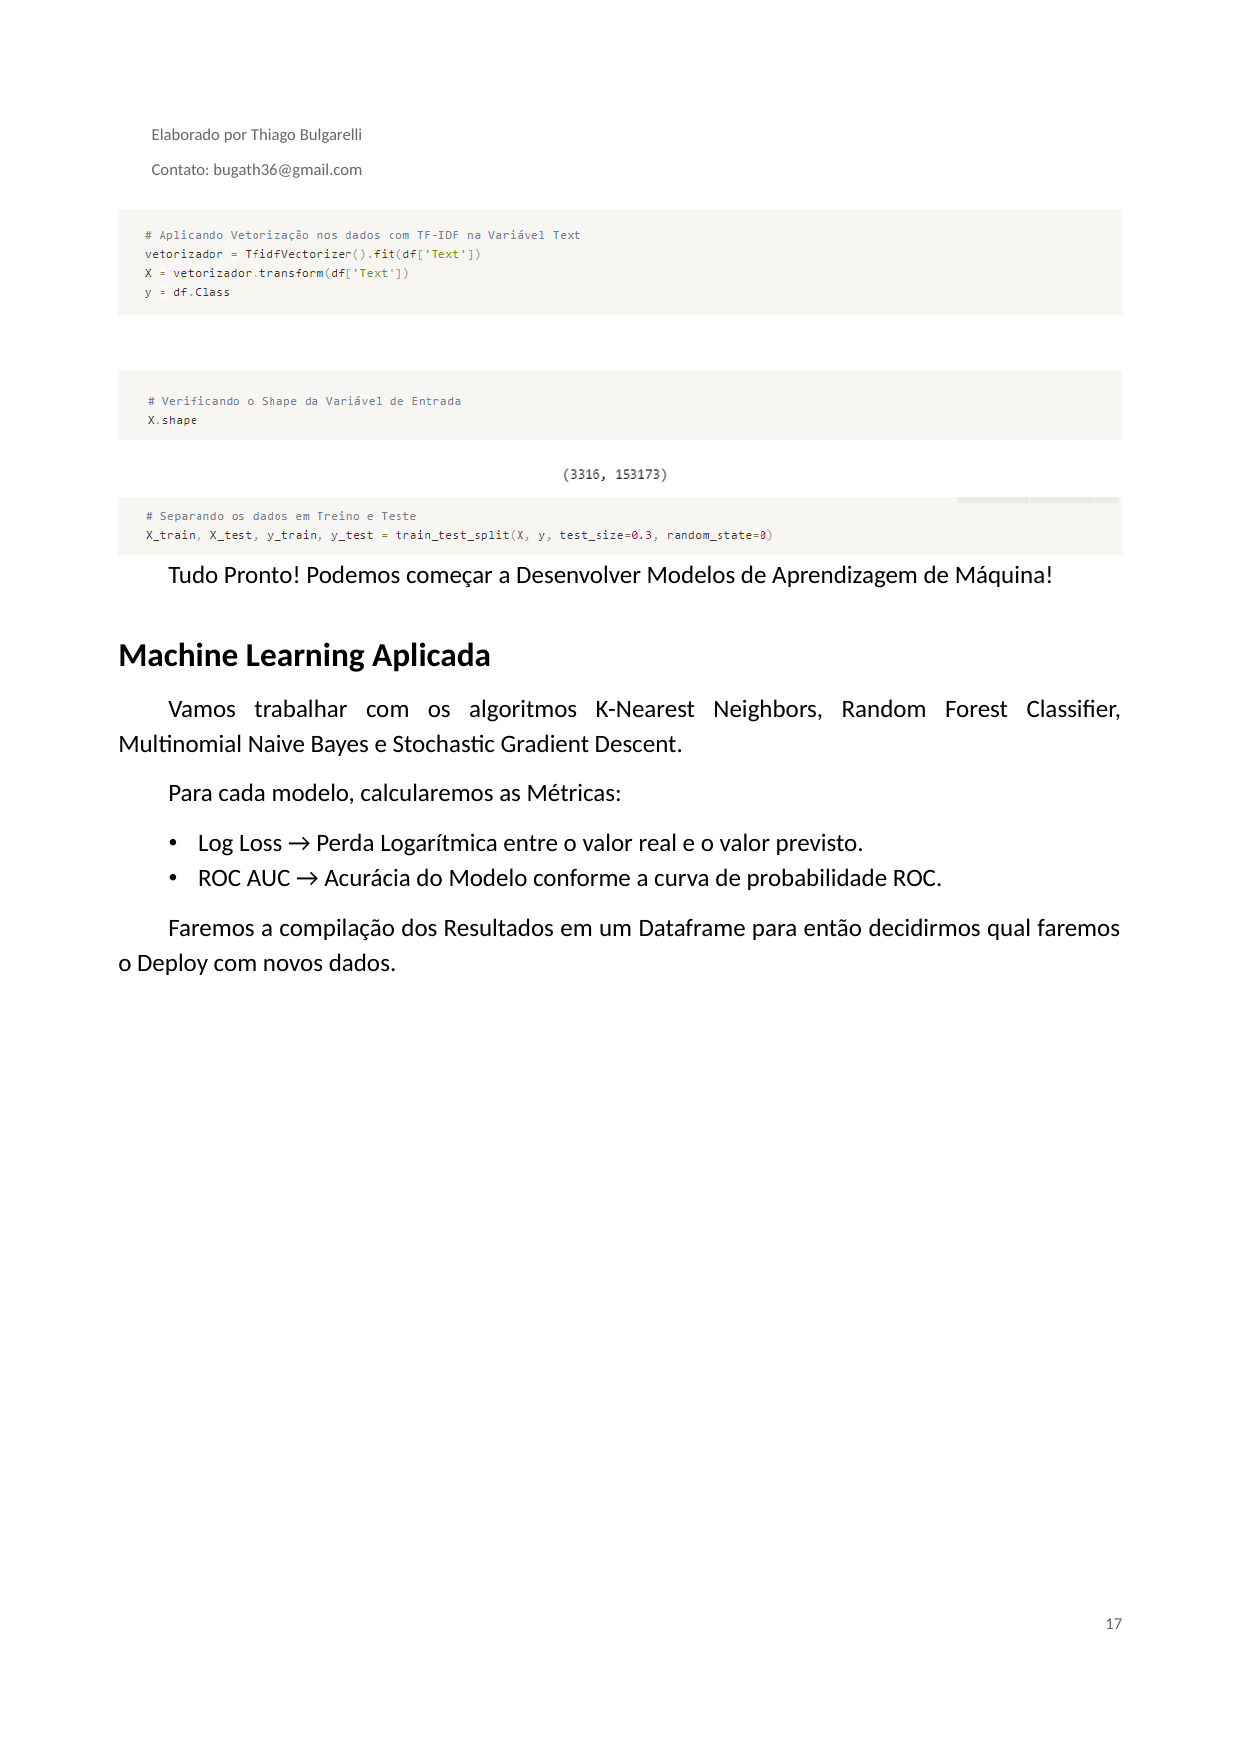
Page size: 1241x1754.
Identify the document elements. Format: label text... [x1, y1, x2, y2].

list ROC AUC → Acurácia do Modelo conforme a curva de probabilidade ROC. [162, 862, 1122, 893]
picture [118, 497, 1123, 555]
text Tudo Pronto! Podemos começar a Desenvolver Modelos de Aprendizagem de Máquina! [118, 555, 1122, 590]
text Para cada modelo, calcularemos as Métricas: [118, 778, 1122, 808]
picture [118, 370, 1123, 440]
list Log Loss → Perda Logarítmica entre o valor real e o valor previsto. [162, 827, 1122, 858]
text Faremos a compilação dos Resultados em um Dataframe para então decidirmos qual faremos o Deploy com novos dados. [118, 912, 1122, 977]
text Vamos trabalhar com os algoritmos K-Nearest Neighbors, Random Forest Classifier, Multinomial Naive Bayes e Stochastic Gradient Descent. [118, 693, 1122, 758]
subtitle Machine Learning Aplicada [118, 634, 1122, 674]
picture [118, 209, 1123, 315]
